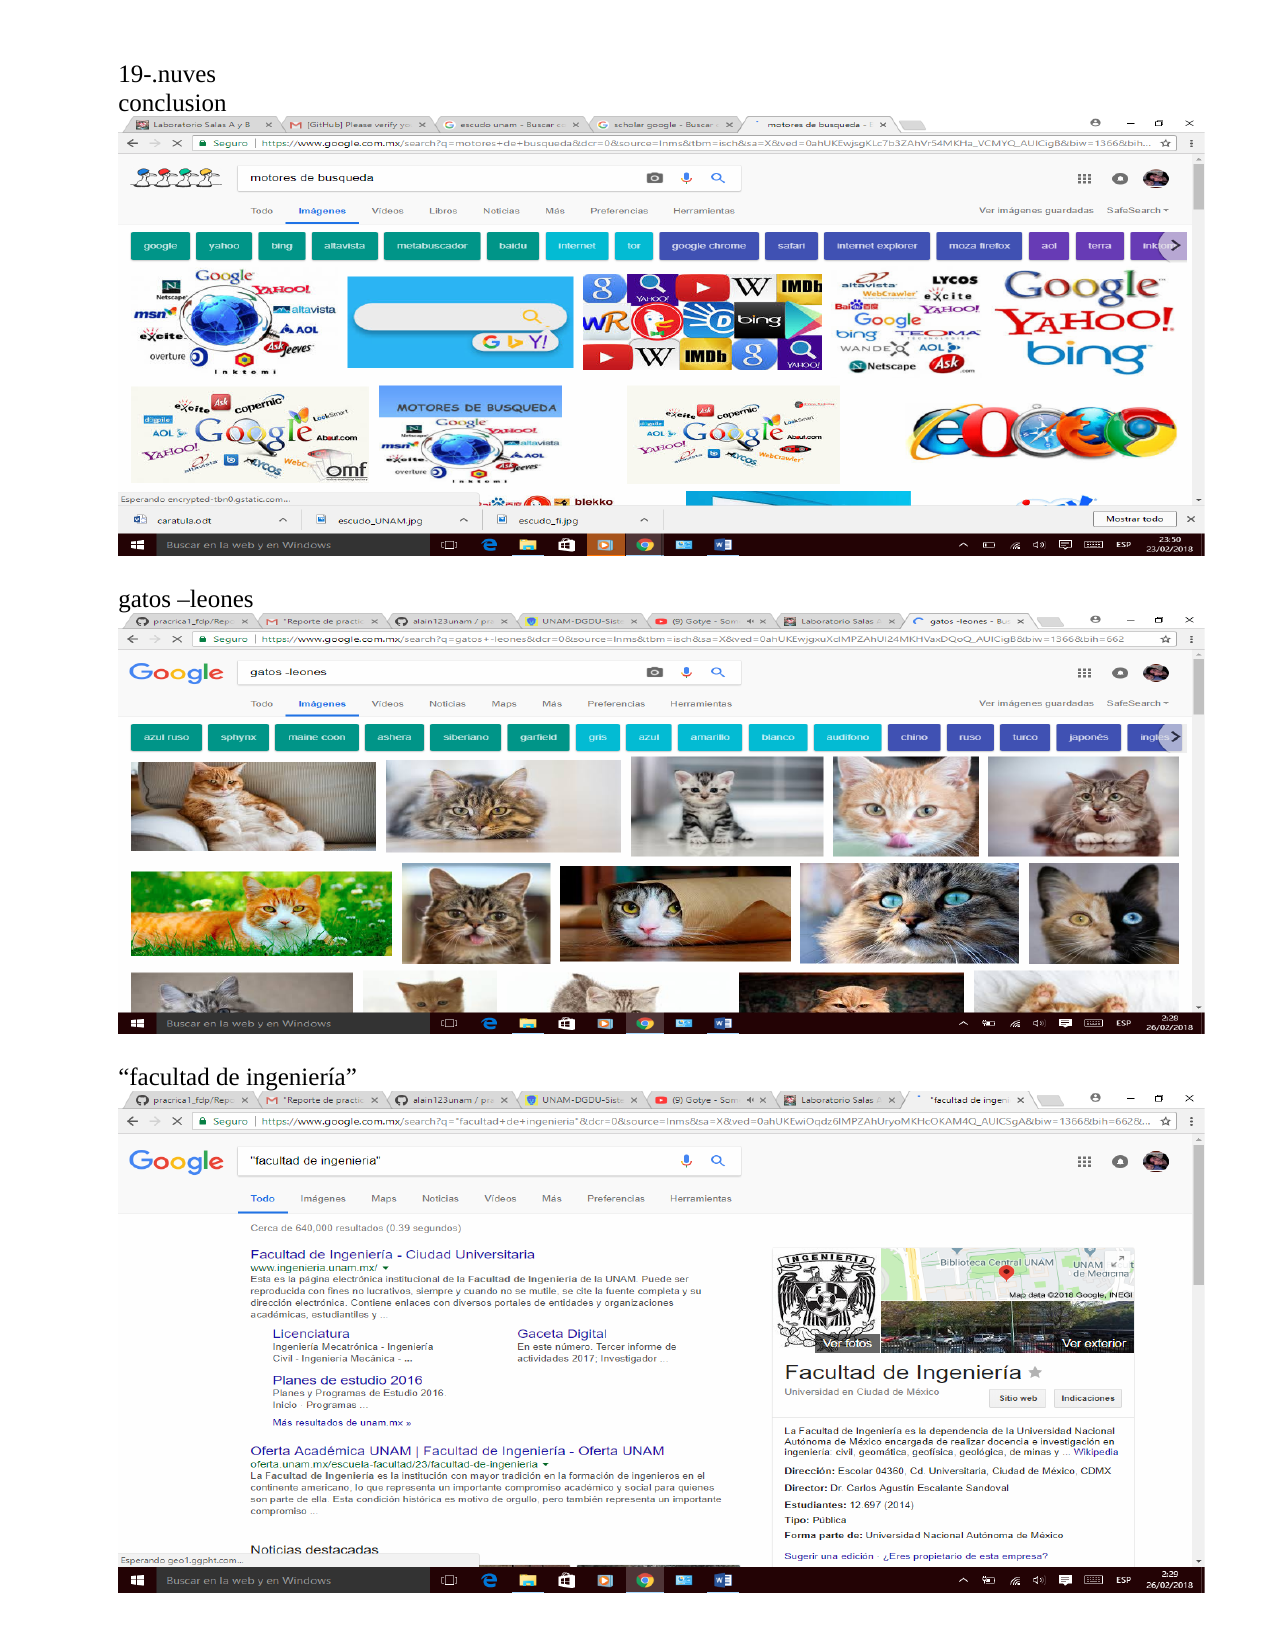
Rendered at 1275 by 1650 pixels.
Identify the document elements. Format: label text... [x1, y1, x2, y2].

text gatos –leones [118, 584, 1205, 613]
text “facultad de ingeniería” [118, 1062, 1205, 1091]
text 19-.nuves [118, 59, 1205, 88]
text conclusion [118, 88, 1205, 116]
